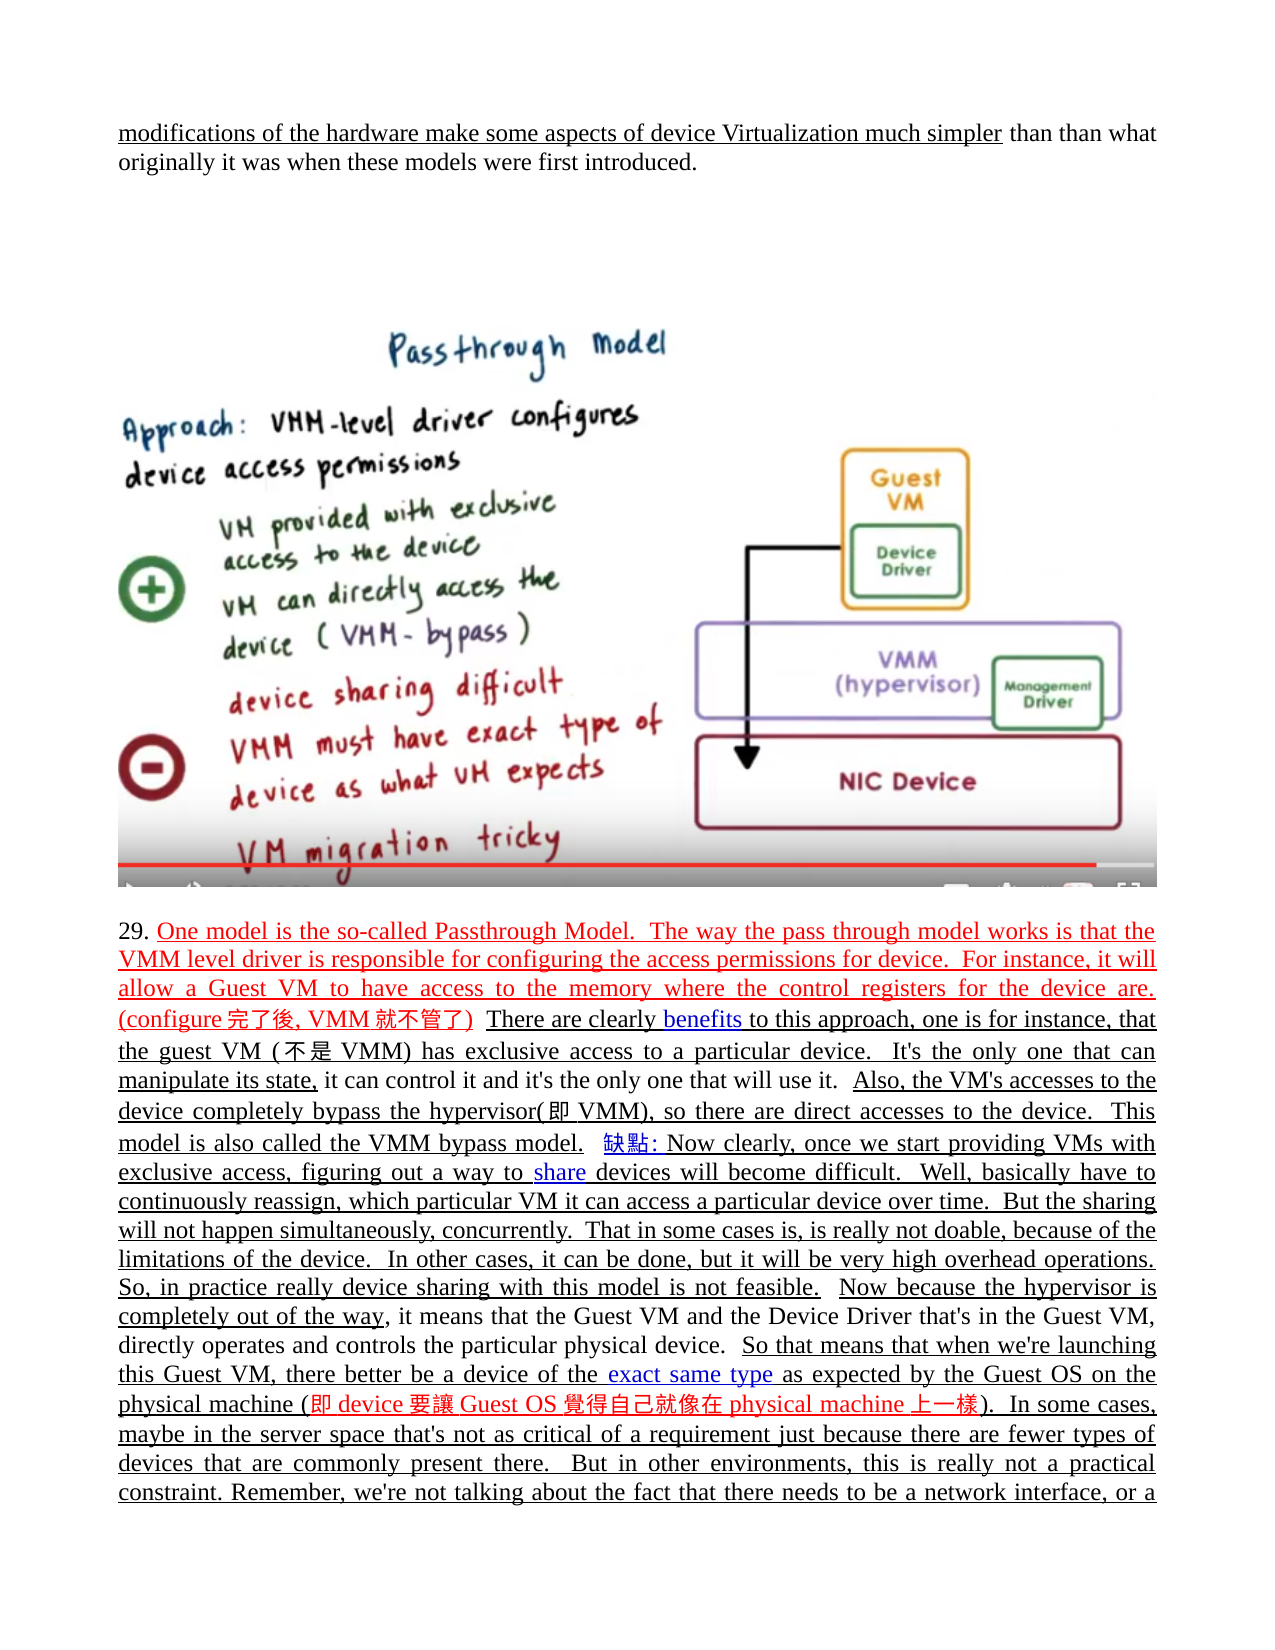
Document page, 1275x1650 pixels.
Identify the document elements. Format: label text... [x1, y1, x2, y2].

text allow a Guest VM to have access to the memory where the control registers for the device are.(configure完了後, VMM就不管了) There are clearly benefits to this approach, one is for instance, that the guest VM (不是VMM) has exclusive access to a particular device. It's the only one that can manipulate its state, it can control it and it's the only one that will use it. Also, the VM's accesses to the device completely bypass the hypervisor(即VMM), so there are direct accesses to the device. This model is also called the VMM bypass model. 缺點: Now clearly, once we start providing VMs with exclusive access, figuring out a way to share devices will become difficult. Well, basically have to continuously reassign, which particular VM it can access a particular device over time. But the sharing [118, 971, 1157, 1211]
text physical machine (即device要讓Guest OS覺得自己就像在physical machine上一樣). In some cases, [118, 1385, 1157, 1414]
picture [118, 319, 1157, 887]
text 29. One model is the so-called Passthrough Model. The way the pass through model works is that the VMM level driver is responsible for configuring the access permissions for device. For instance, it will [118, 916, 1157, 969]
text modifications of the hardware make some aspects of device Virtualization much simpler than than what originally it was when these models were first introduced. [118, 118, 1157, 176]
text limitations of the device. In other cases, it can be done, but it will be very high overhead operations. So, in practice really device sharing with this model is not feasible. Now because the hypervisor is completely out of the way, it means that the Guest VM and the Device Driver that's in the Guest VM, directly operates and controls the particular physical device. So that means that when we're launching this Guest VM, there better be a device of the exact same type as expected by the Guest OS on the [118, 1241, 1157, 1384]
text will not happen simultaneously, concurrently. That in some cases is, is really not doable, because of the [118, 1213, 1157, 1240]
text maybe in the server space that's not as critical of a requirement just because there are fewer types of devices that are commonly present there. But in other environments, this is really not a practical constraint. Remember, we're not talking about the fact that there needs to be a network interface, or a [118, 1416, 1157, 1502]
